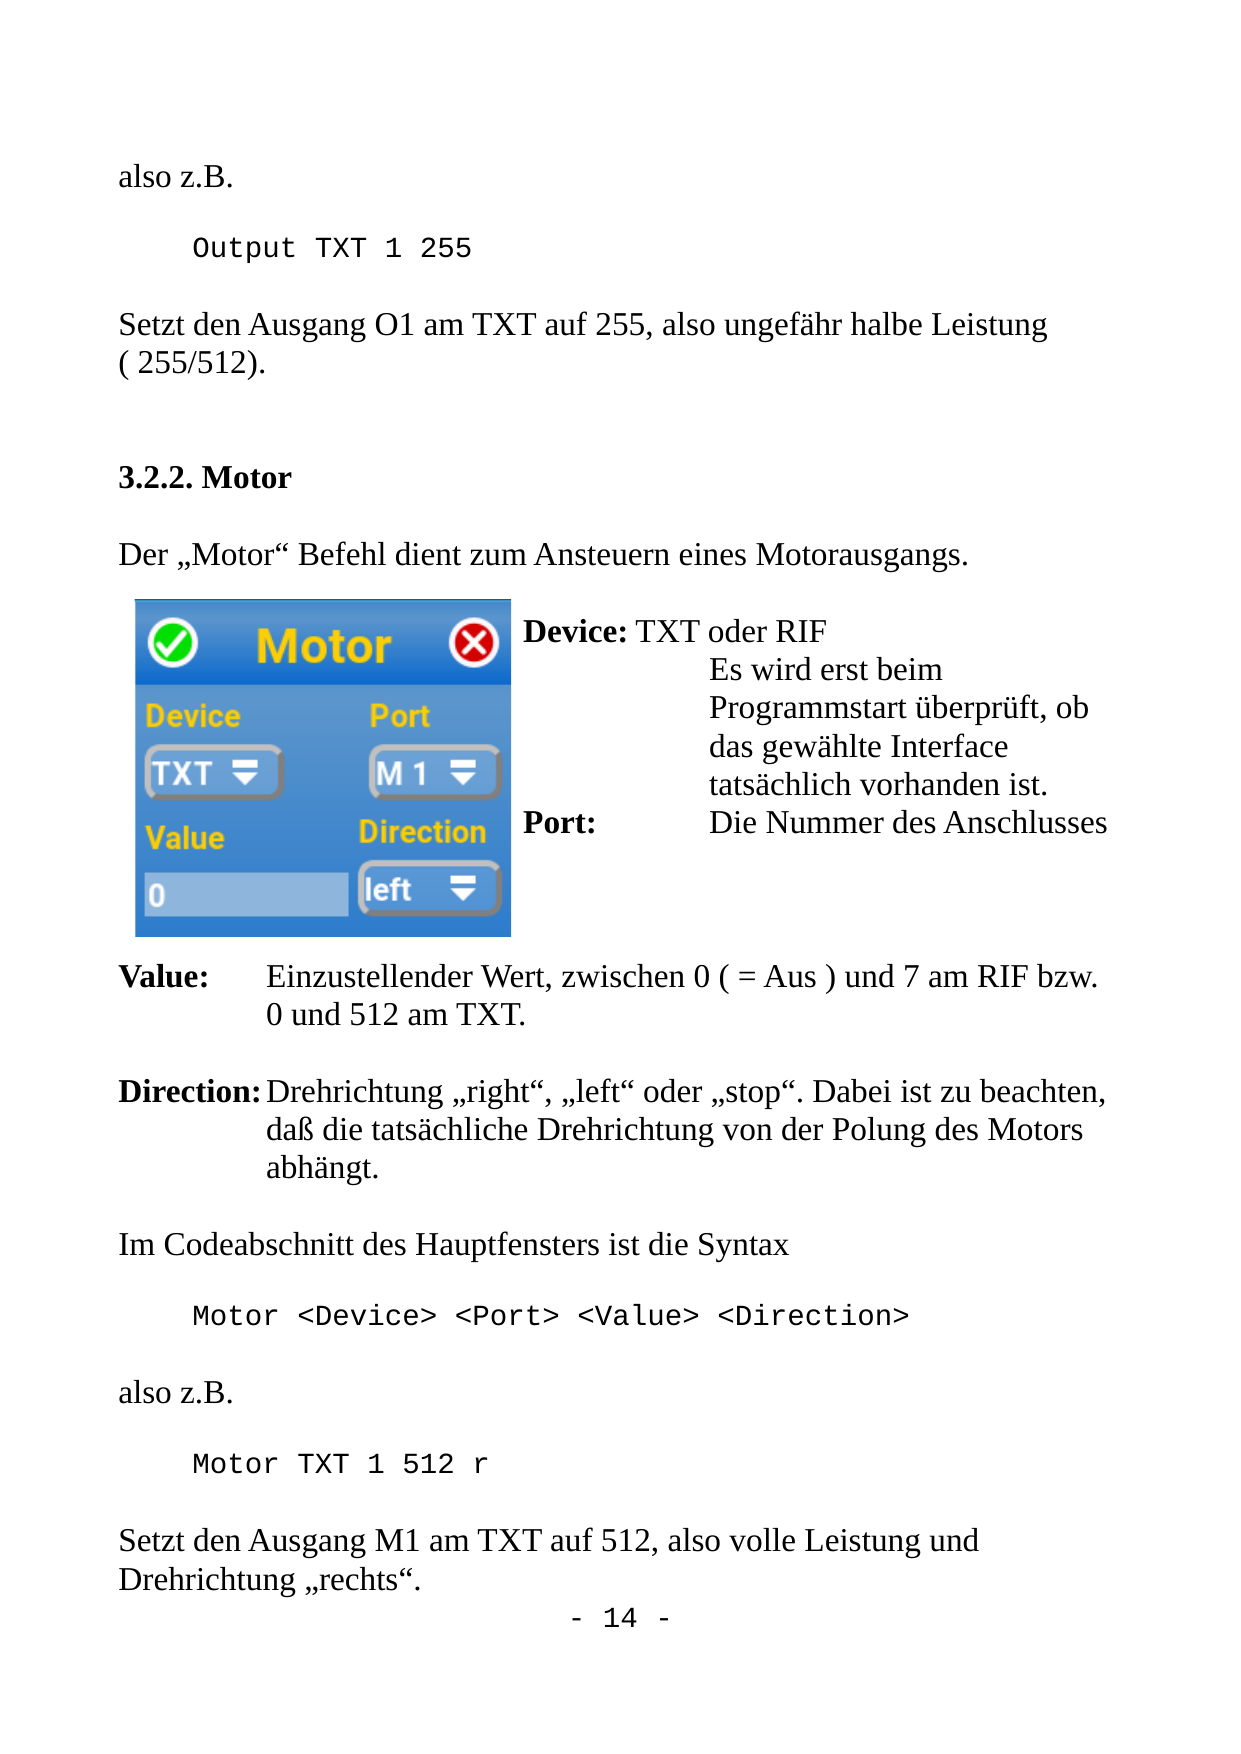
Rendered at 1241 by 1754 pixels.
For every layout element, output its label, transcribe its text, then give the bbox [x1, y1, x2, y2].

text Device: TXT oder RIF [512, 611, 1122, 649]
text Port: Die Nummer des Anschlusses [512, 803, 1122, 841]
text also z.B. [118, 156, 1122, 195]
picture [134, 599, 512, 937]
text [118, 611, 134, 649]
text Direction: Drehrichtung „right“, „left“ oder „stop“. Dabei ist zu beachten, [118, 1071, 1122, 1109]
text also z.B. [118, 1372, 1122, 1411]
text Value: Einzustellender Wert, zwischen 0 ( = Aus ) und 7 am RIF bzw. 0 und 512 am TXT. [118, 956, 1122, 1033]
text Setzt den Ausgang M1 am TXT auf 512, also volle Leistung und Drehrichtung „rechts“. [118, 1521, 1122, 1597]
text Im Codeabschnitt des Hauptfensters ist die Syntax [118, 1224, 1122, 1263]
text [118, 649, 134, 803]
text Motor TXT 1 512 r [118, 1449, 1122, 1482]
text Motor <Device> <Port> <Value> <Direction> [118, 1301, 1122, 1334]
text Setzt den Ausgang O1 am TXT auf 255, also ungefähr halbe Leistung ( 255/512). [118, 304, 1122, 381]
text Output TXT 1 255 [118, 233, 1122, 266]
text 3.2.2. Motor [118, 458, 1122, 496]
text Es wird erst beim Programmstart überprüft, ob das gewählte Interface tatsächlich vorhanden ist. [512, 649, 1122, 803]
text daß die tatsächliche Drehrichtung von der Polung des Motors [118, 1109, 1122, 1148]
text Der „Motor“ Befehl dient zum Ansteuern eines Motorausgangs. [118, 534, 1122, 573]
text abhängt. [118, 1148, 1122, 1186]
